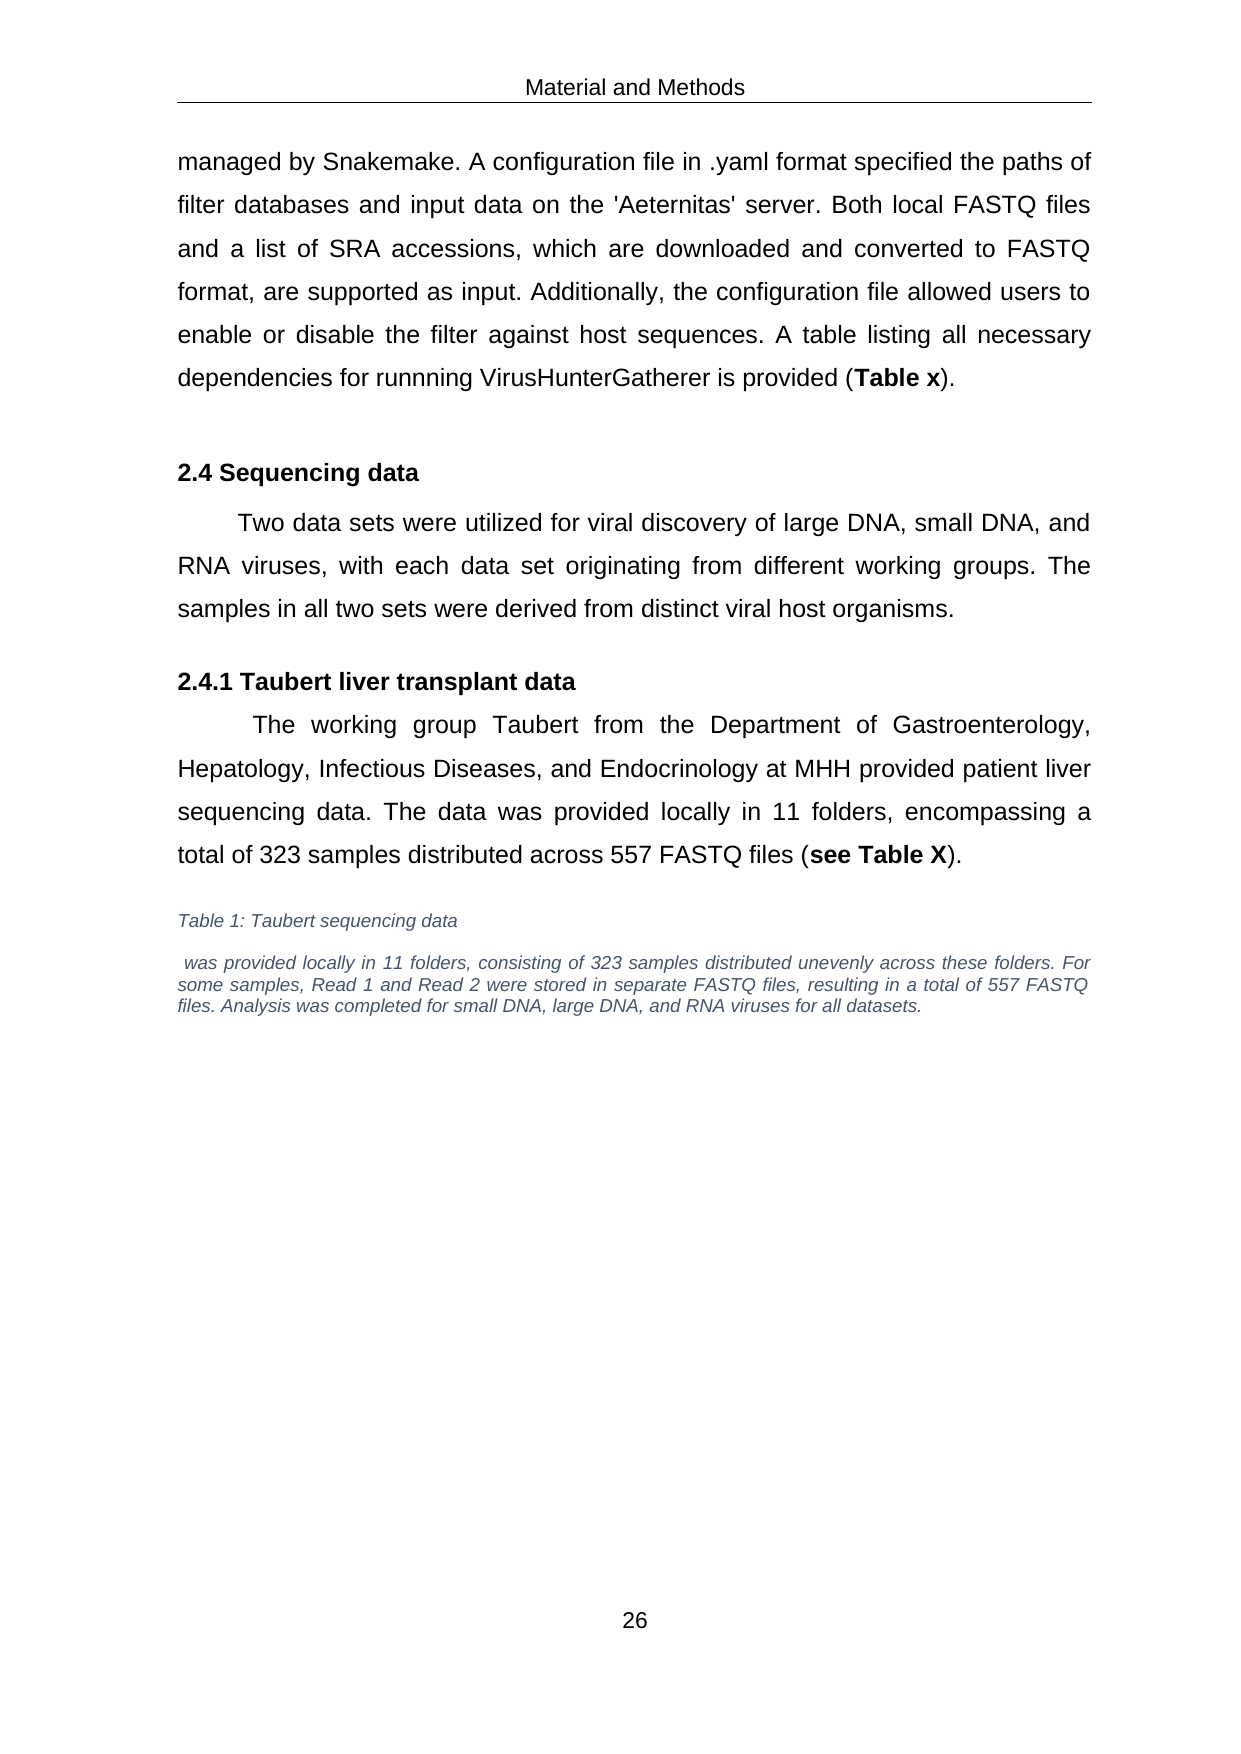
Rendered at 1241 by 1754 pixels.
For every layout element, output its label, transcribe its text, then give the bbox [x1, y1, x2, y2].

text Table 1: Taubert sequencing data [177, 909, 1092, 931]
subtitle 2.4 Sequencing data [177, 458, 1092, 487]
subtitle 2.4.1 Taubert liver transplant data [177, 667, 1092, 696]
text was provided locally in 11 folders, consisting of 323 samples distributed unevenly across these folders. For some samples, Read 1 and Read 2 were stored in separate FASTQ files, resulting in a total of 557 FASTQ files. Analysis was completed for small DNA, large DNA, and RNA viruses for all datasets. [177, 952, 1092, 1016]
text Two data sets were utilized for viral discovery of large DNA, small DNA, and RNA viruses, with each data set originating from different working groups. The samples in all two sets were derived from distinct viral host organisms. [177, 507, 1092, 622]
text The working group Taubert from the Department of Gastroenterology, Hepatology, Infectious Diseases, and Endocrinology at MHH provided patient liver sequencing data. The data was provided locally in 11 folders, encompassing a total of 323 samples distributed across 557 FASTQ files (see Table X). [177, 711, 1092, 869]
text managed by Snakemake. A configuration file in .yaml format specified the paths of filter databases and input data on the 'Aeternitas' server. Both local FASTQ files and a list of SRA accessions, which are downloaded and converted to FASTQ format, are supported as input. Additionally, the configuration file allowed users to enable or disable the filter against host sequences. A table listing all necessary dependencies for runnning VirusHunterGatherer is provided (Table x). [177, 147, 1092, 392]
